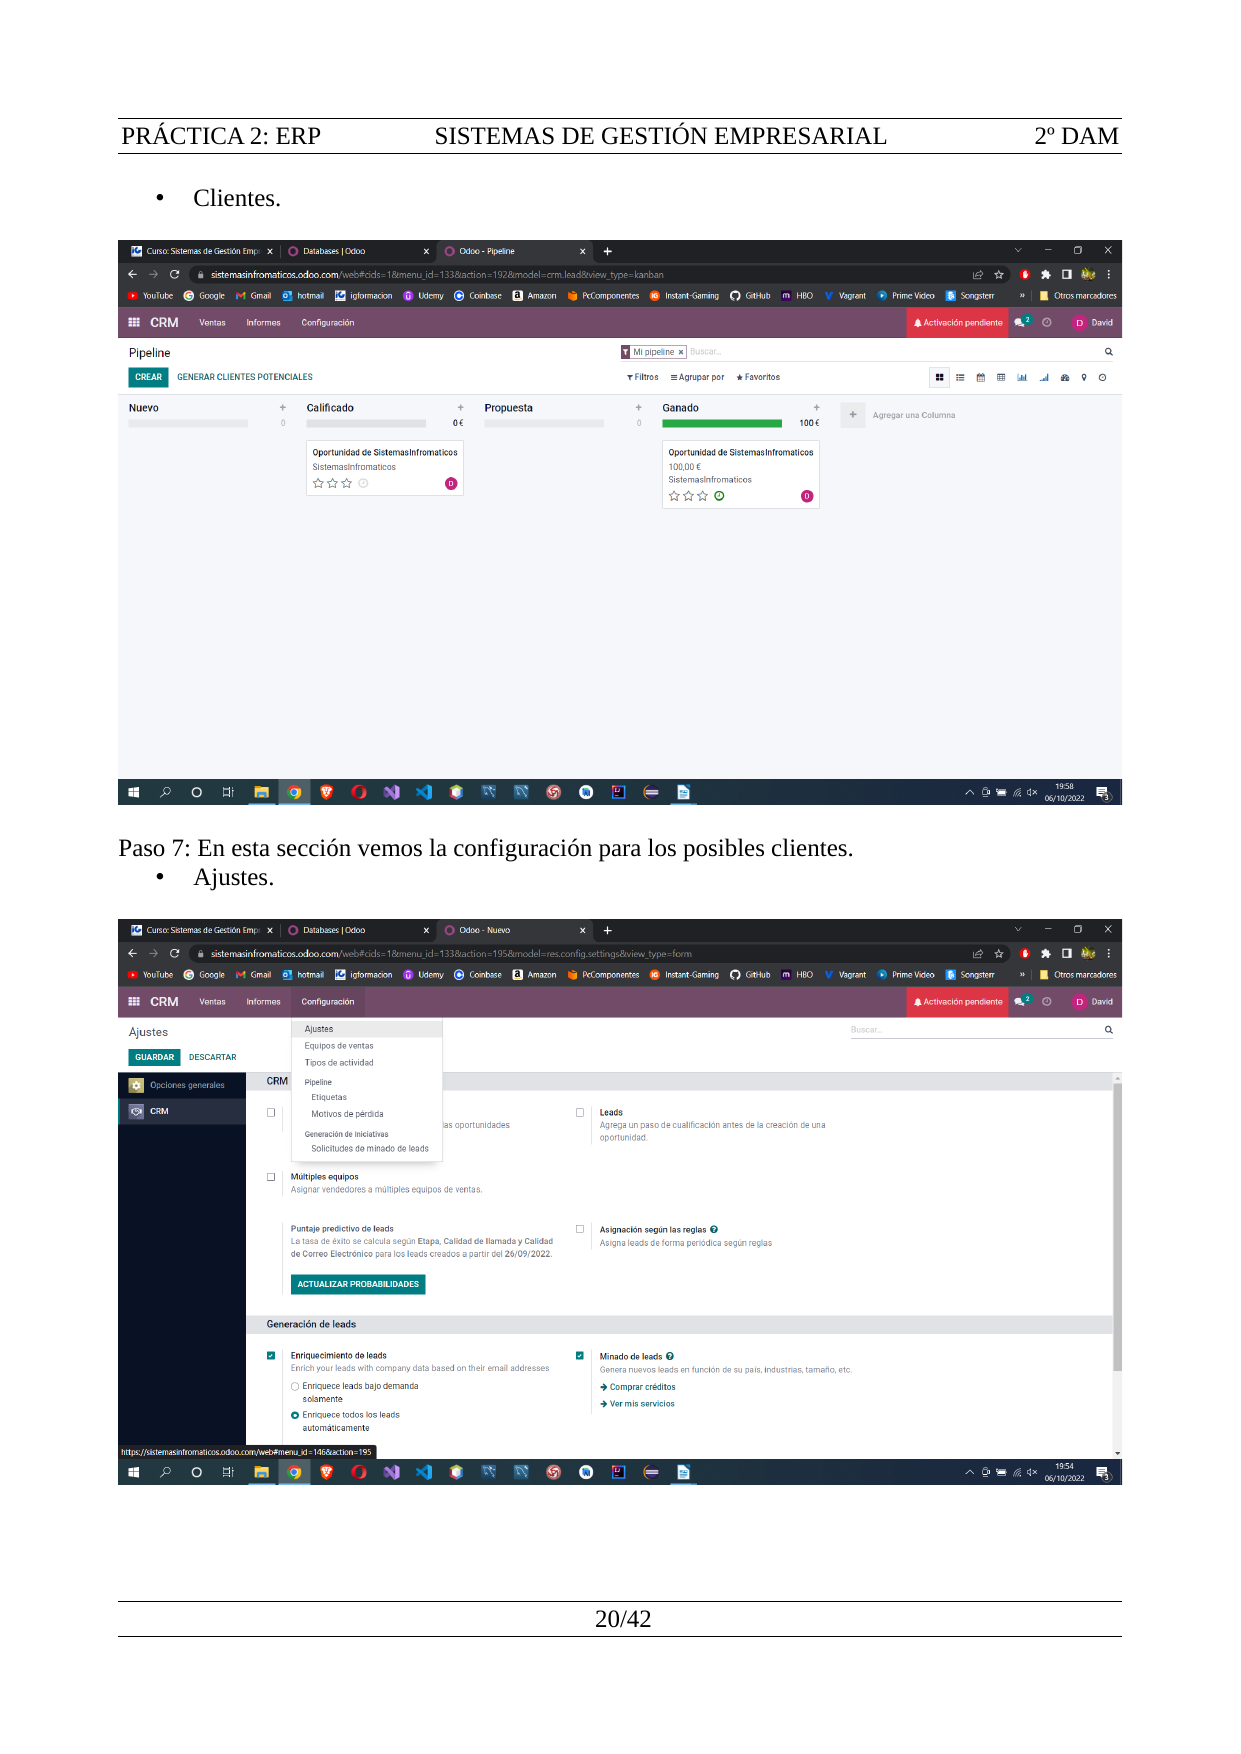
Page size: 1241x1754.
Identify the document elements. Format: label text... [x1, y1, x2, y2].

text Paso 7: En esta sección vemos la configuración para los posibles clientes. [118, 833, 1122, 862]
list Clientes. [156, 183, 1122, 211]
picture [118, 919, 1123, 1485]
list Ajustes. [156, 862, 1122, 891]
picture [118, 240, 1123, 805]
